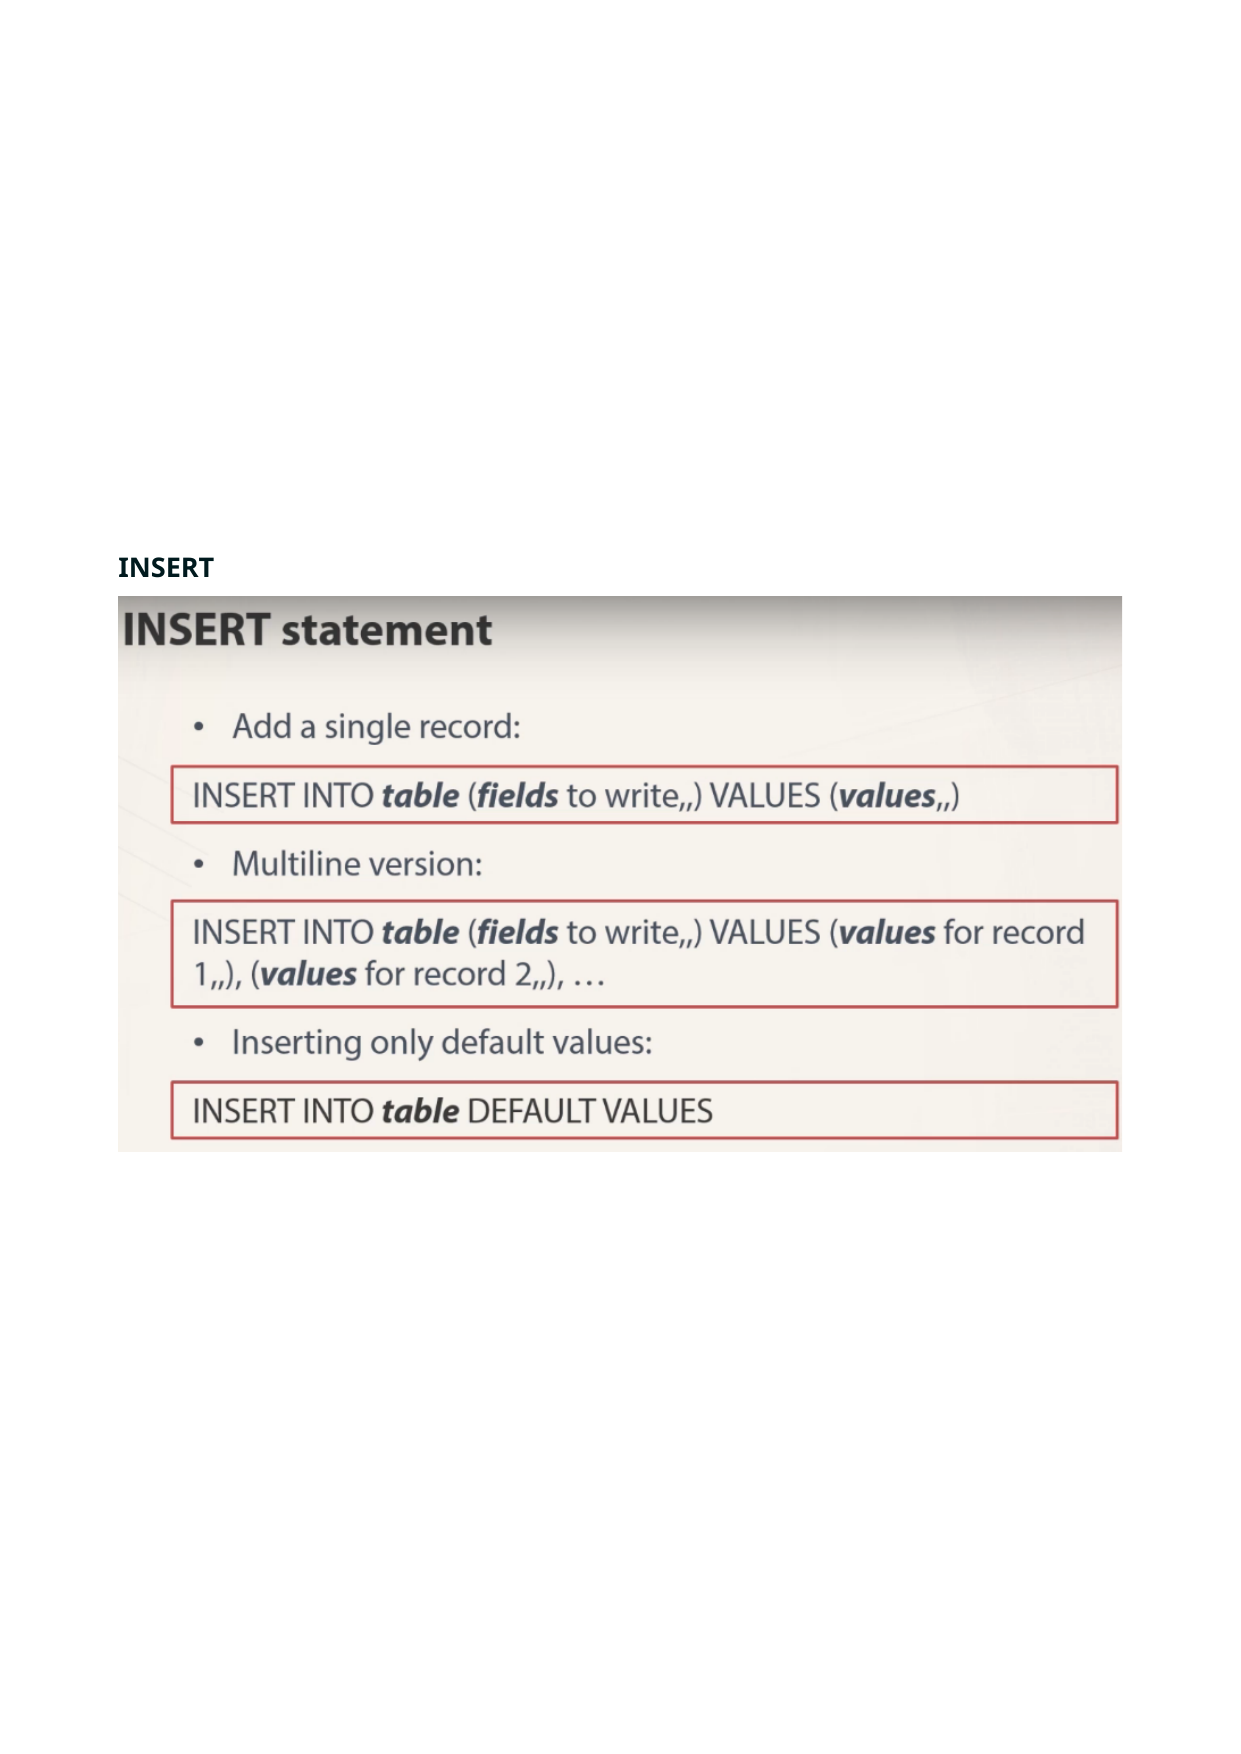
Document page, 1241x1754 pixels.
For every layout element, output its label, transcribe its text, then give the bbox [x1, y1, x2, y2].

text INSERT [118, 548, 1122, 585]
picture [118, 596, 1123, 1152]
